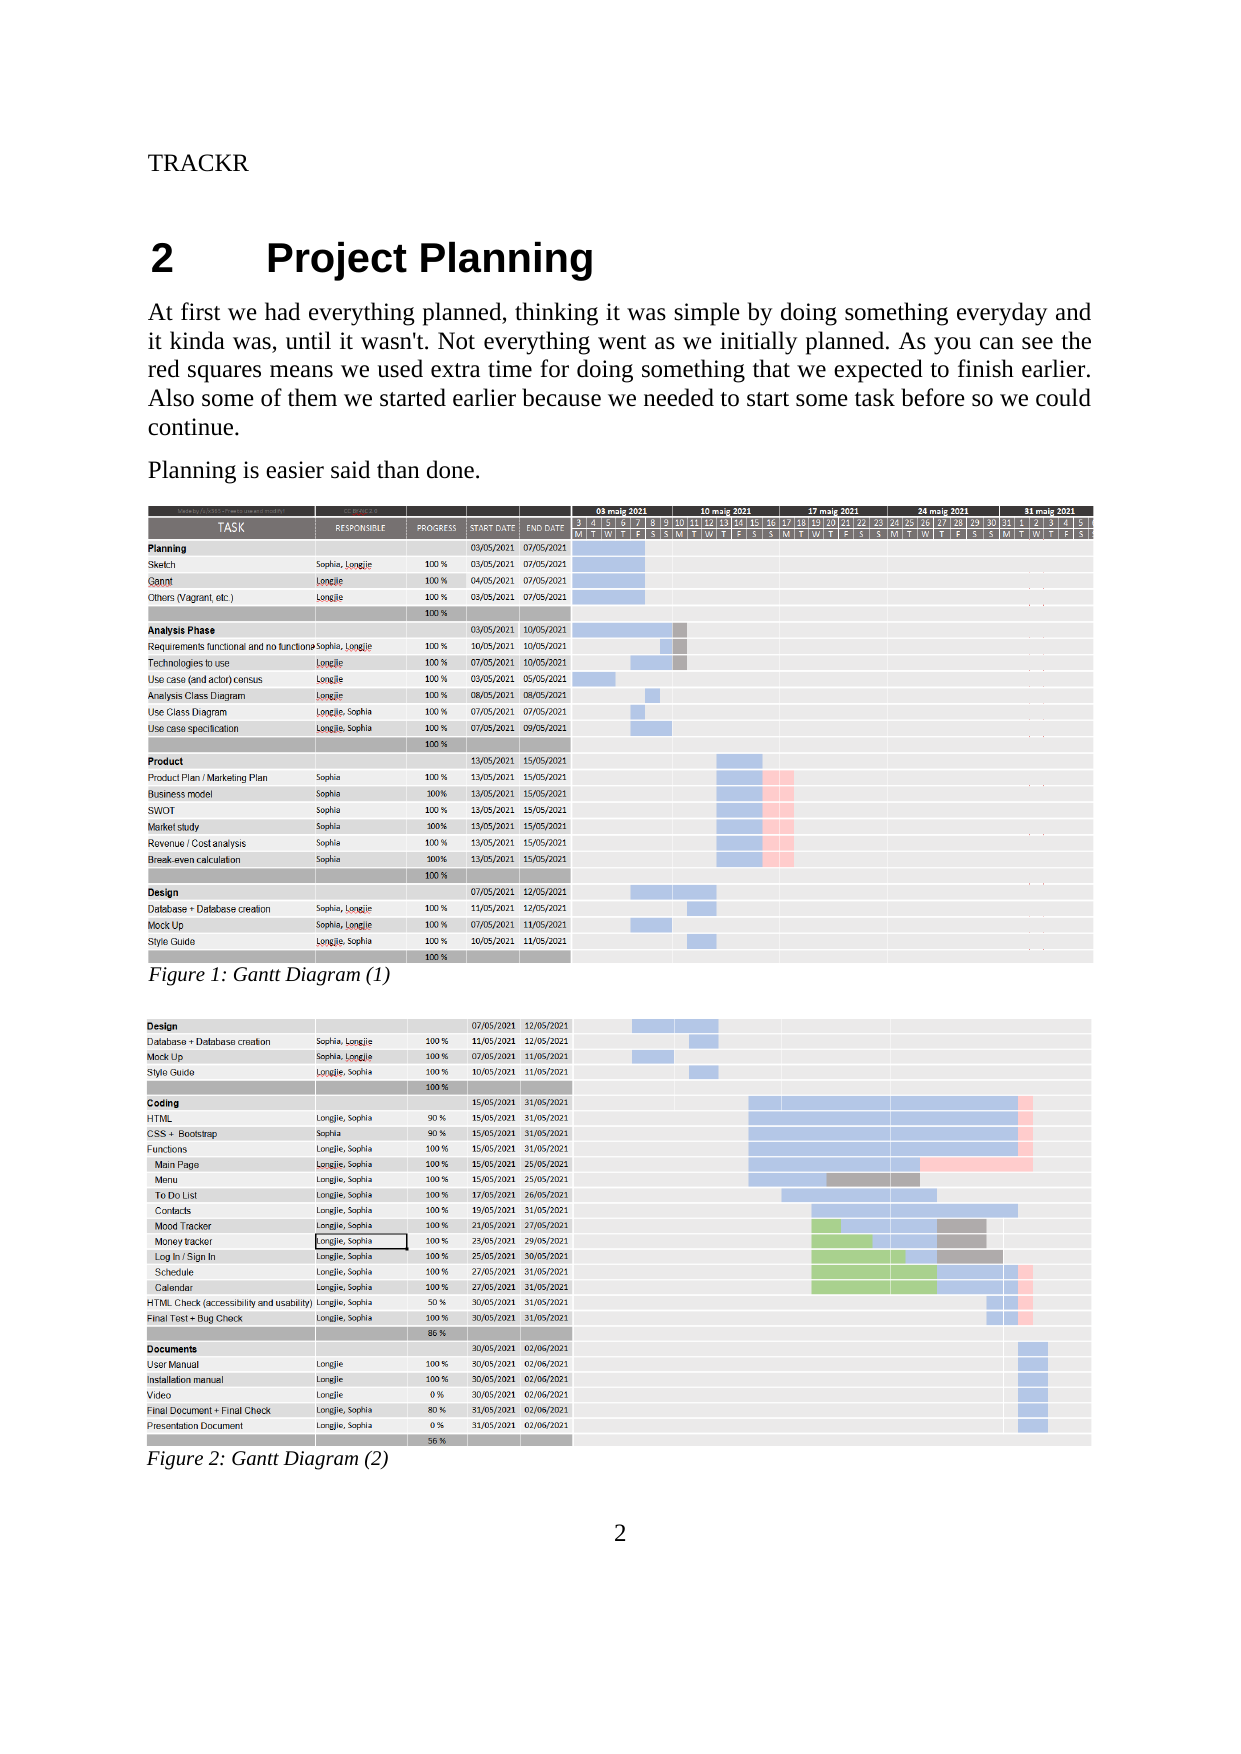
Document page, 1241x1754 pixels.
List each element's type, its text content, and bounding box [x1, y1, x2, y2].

picture [146, 1019, 1092, 1446]
picture [148, 506, 1094, 963]
subtitle Project Planning [148, 231, 1093, 284]
text Figure 2: Gantt Diagram (2) [147, 1446, 1092, 1470]
text Planning is easier said than done. [148, 455, 1093, 484]
text At first we had everything planned, thinking it was simple by doing something everyday and it kinda was, until it wasn't. Not everything went as we initially planned. As you can see the red squares means we used extra time for doing something that we expected to finish earlier. Also some of them we started earlier because we needed to start some task before so we could continue. [148, 297, 1093, 441]
text Figure 1: Gantt Diagram (1) [148, 963, 1093, 986]
